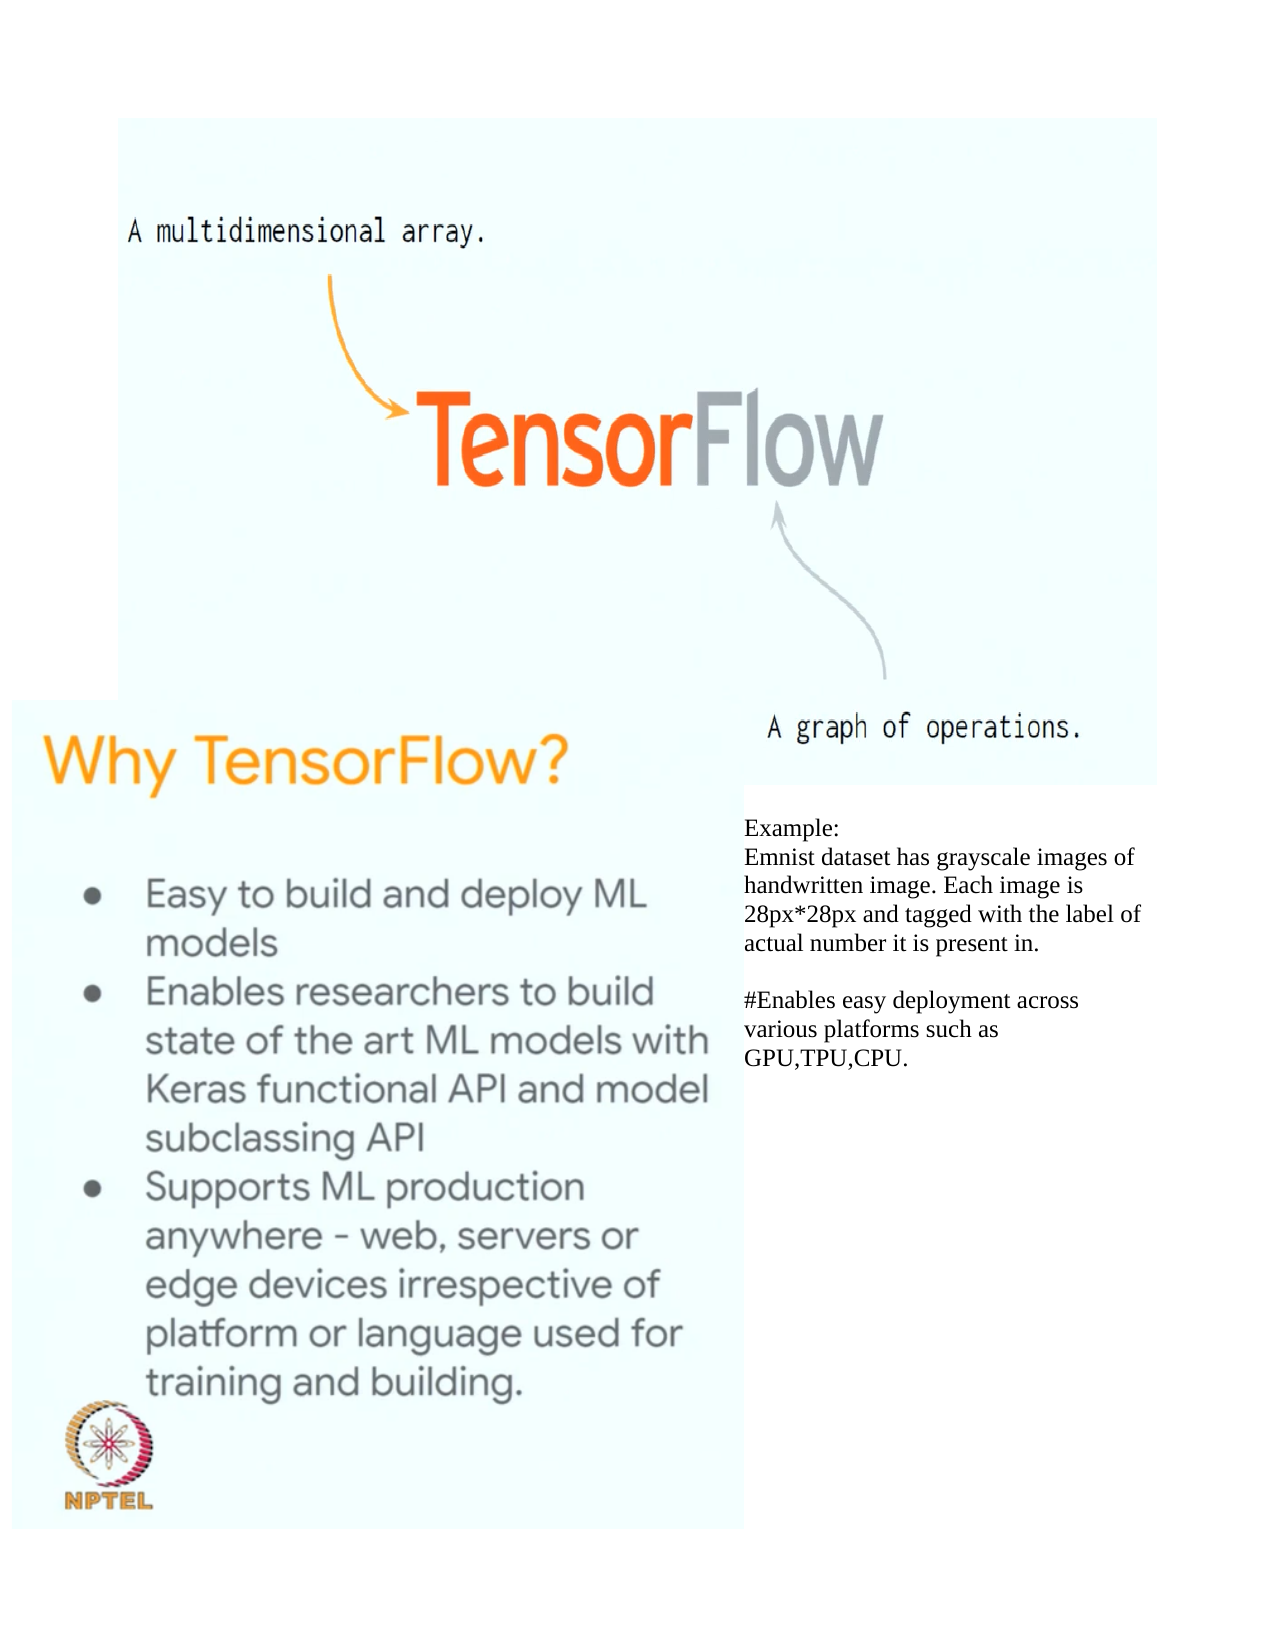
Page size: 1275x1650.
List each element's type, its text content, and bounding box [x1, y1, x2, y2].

text Example: [744, 813, 1157, 842]
picture [11, 118, 1157, 1529]
text #Enables easy deployment across various platforms such as GPU,TPU,CPU. [744, 986, 1157, 1072]
text Emnist dataset has grayscale images of handwritten image. Each image is 28px*28px and tagged with the label of actual number it is present in. [744, 842, 1157, 957]
